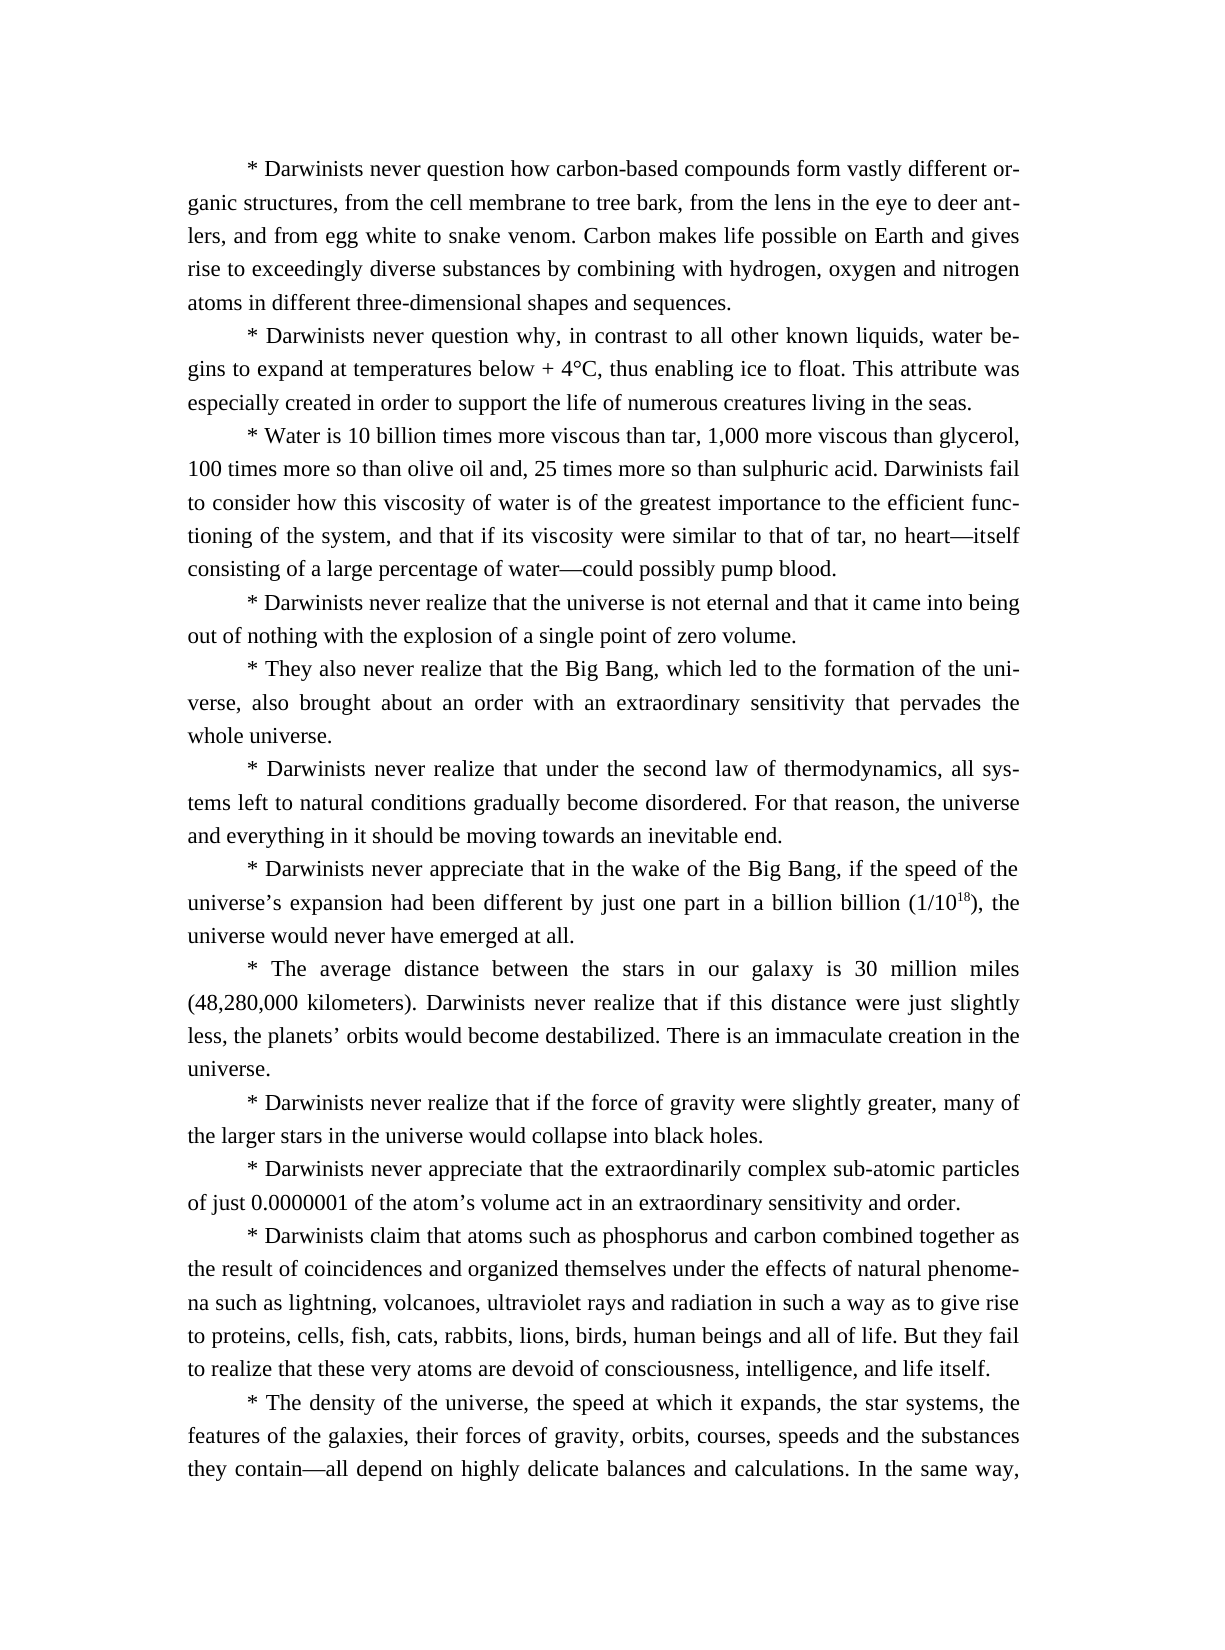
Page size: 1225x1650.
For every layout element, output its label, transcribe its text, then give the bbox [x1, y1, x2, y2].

text * Darwinists nev­er re­al­ize that if the force of grav­i­ty were slight­ly great­er, many of the larg­er stars in the uni­verse would col­lapse in­to black holes. [187, 1083, 1020, 1150]
text * Darwinists nev­er re­al­ize that the uni­verse is not eter­nal and that it came in­to be­ing out of noth­ing with the ex­plo­sion of a sin­gle point of ze­ro vol­ume. [187, 583, 1020, 650]
text * Darwinists nev­er ap­pre­ci­ate that in the wake of the Big Bang, if the speed of the uni­ver­se’s ex­pan­sion had been dif­fer­ent by just one part in a bil­lion bil­lion (1/1018), the uni­verse would nev­er have emerged at all. [187, 850, 1020, 950]
text * Darwinists nev­er ques­tion why, in con­trast to all oth­er known liq­uids, wa­ter be­gins to ex­pand at tem­per­a­tures be­low + 4°C, thus en­a­bling ice to float. This at­trib­ute was es­pe­cial­ly cre­at­ed in or­der to sup­port the life of nu­mer­ous crea­tures liv­ing in the seas. [187, 317, 1020, 417]
text * Darwinists claim that at­oms such as phos­pho­rus and car­bon com­bined to­geth­er as the re­sult of co­in­ci­den­ces and or­ga­nized them­selves un­der the ef­fects of nat­u­ral phe­nom­e­na such as light­ning, vol­ca­noes, ul­tra­vi­o­let rays and ra­di­a­tion in such a way as to give rise to pro­teins, cells, fish, cats, rab­bits, li­ons, birds, hu­man be­ings and all of life. But they fail to re­al­ize that these very at­oms are de­void of con­scious­ness, in­tel­li­gence, and life it­self. [187, 1217, 1020, 1383]
text * Water is 10 bil­lion times more vis­cous than tar, 1,000 more vis­cous than glyc­er­ol, 100 times more so than ol­ive oil and, 25 times more so than sul­phu­ric ac­id. Darwinists fail to con­sid­er how this vis­cos­i­ty of wa­ter is of the great­est im­por­tance to the ef­fi­cient func­tion­ing of the sys­tem, and that if its vis­cos­i­ty were sim­i­lar to that of tar, no heart—it­self con­sist­ing of a large per­cent­age of wa­ter—could pos­si­bly pump blood. [187, 417, 1020, 583]
text * The av­er­age dis­tance be­tween the stars in our gal­axy is 30 mil­lion miles (48,280,000 kil­o­me­ters). Darwinists nev­er re­al­ize that if this dis­tance were just slight­ly less, the plan­ets’ or­bits would be­come de­sta­bil­ized. There is an im­mac­u­late cre­a­tion in the uni­verse. [187, 950, 1020, 1083]
text * Darwinists nev­er re­al­ize that un­der the sec­ond law of ther­mo­dy­nam­ics, all sys­tems left to nat­u­ral con­di­tions grad­u­al­ly be­come dis­or­dered. For that rea­son, the uni­verse and ev­ery­thing in it should be mov­ing to­wards an in­ev­i­ta­ble end. [187, 750, 1020, 850]
text * Darwinists nev­er ap­pre­ci­ate that the ex­traor­di­na­ri­ly com­plex sub-atom­ic par­ti­cles of just 0.0000001 of the at­om’s vol­ume act in an ex­traor­di­na­ry sen­si­tiv­i­ty and or­der. [187, 1150, 1020, 1217]
text * Darwinists nev­er ques­tion how car­bon-based com­pounds form vast­ly dif­fer­ent or­gan­ic struc­tures, from the cell mem­brane to tree bark, from the lens in the eye to deer ant­lers, and from egg white to snake ven­om. Carbon makes life pos­si­ble on Earth and gives rise to ex­ceed­ing­ly di­verse sub­stan­ces by com­bin­ing with hy­dro­gen, ox­y­gen and ni­tro­gen at­oms in dif­fer­ent three-di­men­sion­al shapes and se­quen­ces. [187, 150, 1020, 317]
text * They al­so nev­er re­al­ize that the Big Bang, which led to the for­ma­tion of the uni­verse, al­so brought about an or­der with an ex­traor­di­na­ry sen­si­tiv­i­ty that per­vades the whole uni­verse. [187, 650, 1020, 750]
text * The den­si­ty of the uni­verse, the speed at which it ex­pands, the star sys­tems, the fea­tures of the gal­ax­ies, their for­ces of grav­i­ty, or­bits, cours­es, speeds and the sub­stan­ces they con­tain—all de­pend on high­ly del­i­cate bal­an­ces and cal­cu­la­tions. In the same way, [187, 1383, 1020, 1483]
